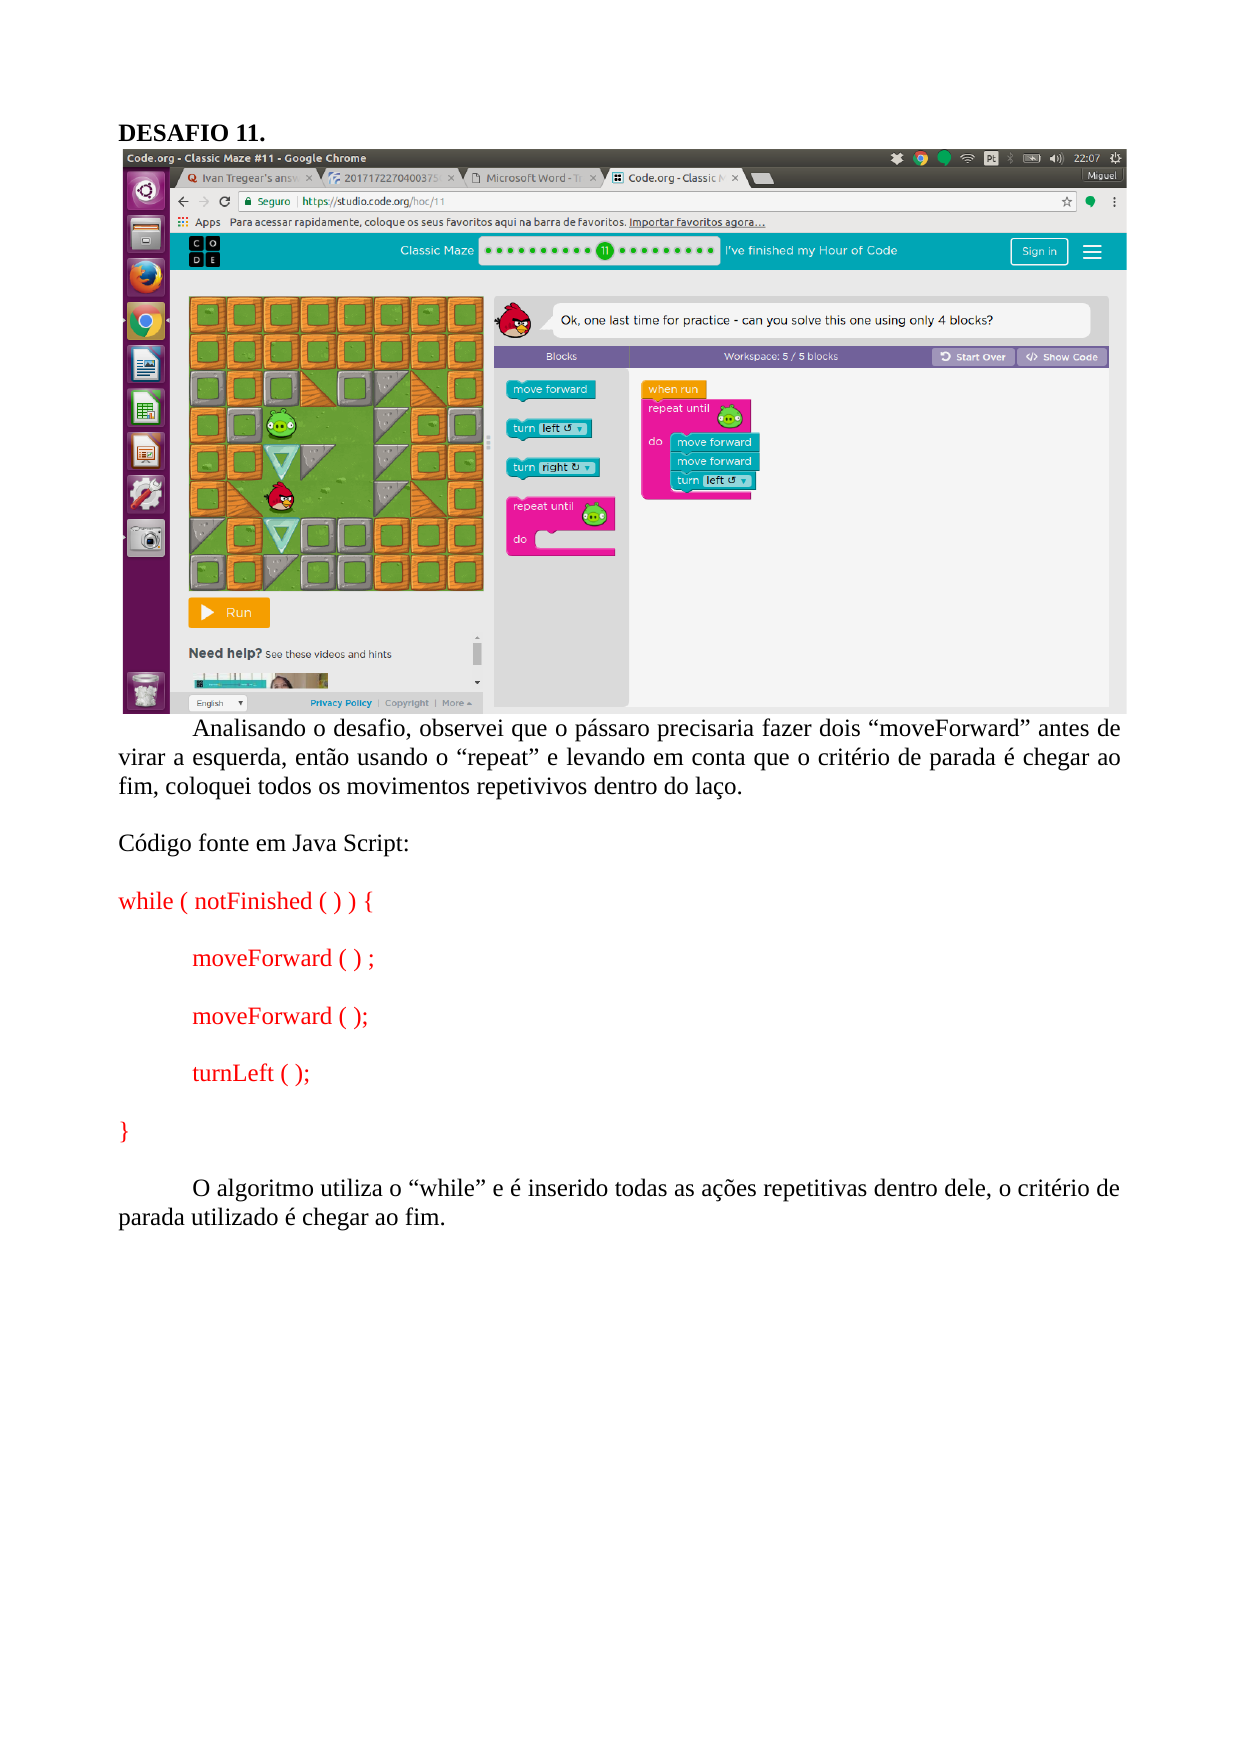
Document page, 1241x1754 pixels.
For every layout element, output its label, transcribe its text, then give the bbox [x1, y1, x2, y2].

text Analisando o desafio, observei que o pássaro precisaria fazer dois “moveForward” antes de virar a esquerda, então usando o “repeat” e levando em conta que o critério de parada é chegar ao fim, coloquei todos os movimentos repetivivos dentro do laço. [118, 147, 1122, 800]
text Código fonte em Java Script: [118, 828, 1122, 857]
picture [122, 149, 1127, 714]
text while ( notFinished ( ) ) { [118, 886, 1122, 915]
text O algoritmo utiliza o “while” e é inserido todas as ações repetitivas dentro dele, o critério de parada utilizado é chegar ao fim. [118, 1173, 1122, 1231]
text DESAFIO 11. [118, 118, 1122, 147]
text } [118, 1116, 1122, 1145]
text moveForward ( ); [118, 1001, 1122, 1030]
text moveForward ( ) ; [118, 943, 1122, 972]
text turnLeft ( ); [118, 1058, 1122, 1087]
